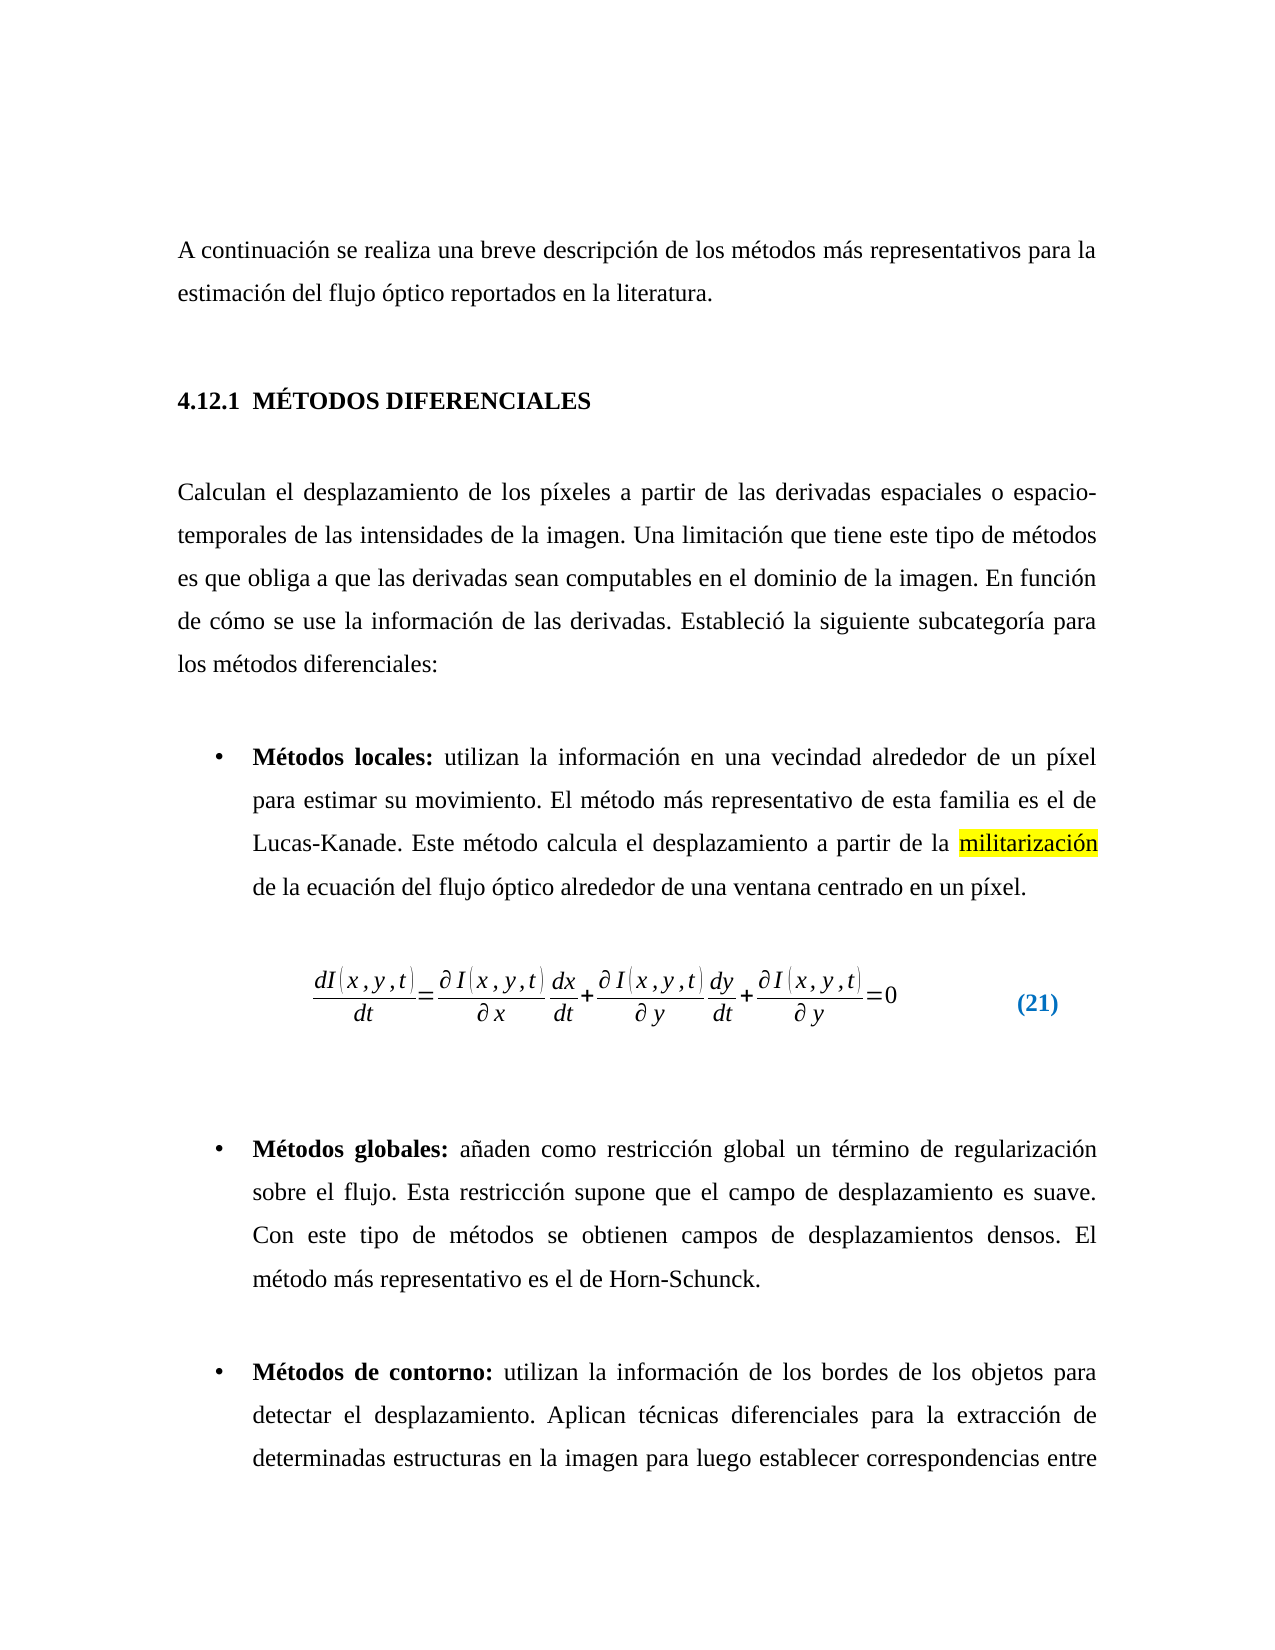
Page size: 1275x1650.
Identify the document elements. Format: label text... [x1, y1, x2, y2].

text A continuación se realiza una breve descripción de los métodos más representativos para la estimación del flujo óptico reportados en la literatura. [177, 235, 1098, 307]
table_header (21) [968, 965, 1128, 1041]
list Métodos locales: utilizan la información en una vecindad alrededor de un píxel para estimar su movimiento. El método más representativo de esta familia es el de Lucas-Kanade. Este método calcula el desplazamiento a partir de la militarización de la ecuación del flujo óptico alrededor de una ventana centrado en un píxel. [215, 742, 1098, 900]
text Calculan el desplazamiento de los píxeles a partir de las derivadas espaciales o espacio-temporales de las intensidades de la imagen. Una limitación que tiene este tipo de métodos es que obliga a que las derivadas sean computables en el dominio de la imagen. En función de cómo se use la información de las derivadas. Estableció la siguiente subcategoría para los métodos diferenciales: [177, 477, 1098, 678]
table_header [165, 965, 968, 1041]
list Métodos globales: añaden como restricción global un término de regularización sobre el flujo. Esta restricción supone que el campo de desplazamiento es suave. Con este tipo de métodos se obtienen campos de desplazamientos densos. El método más representativo es el de Horn-Schunck. [215, 1134, 1098, 1292]
subtitle MÉTODOS DIFERENCIALES [177, 386, 1098, 415]
list Métodos de contorno: utilizan la información de los bordes de los objetos para detectar el desplazamiento. Aplican técnicas diferenciales para la extracción de determinadas estructuras en la imagen para luego establecer correspondencias entre [215, 1357, 1098, 1472]
